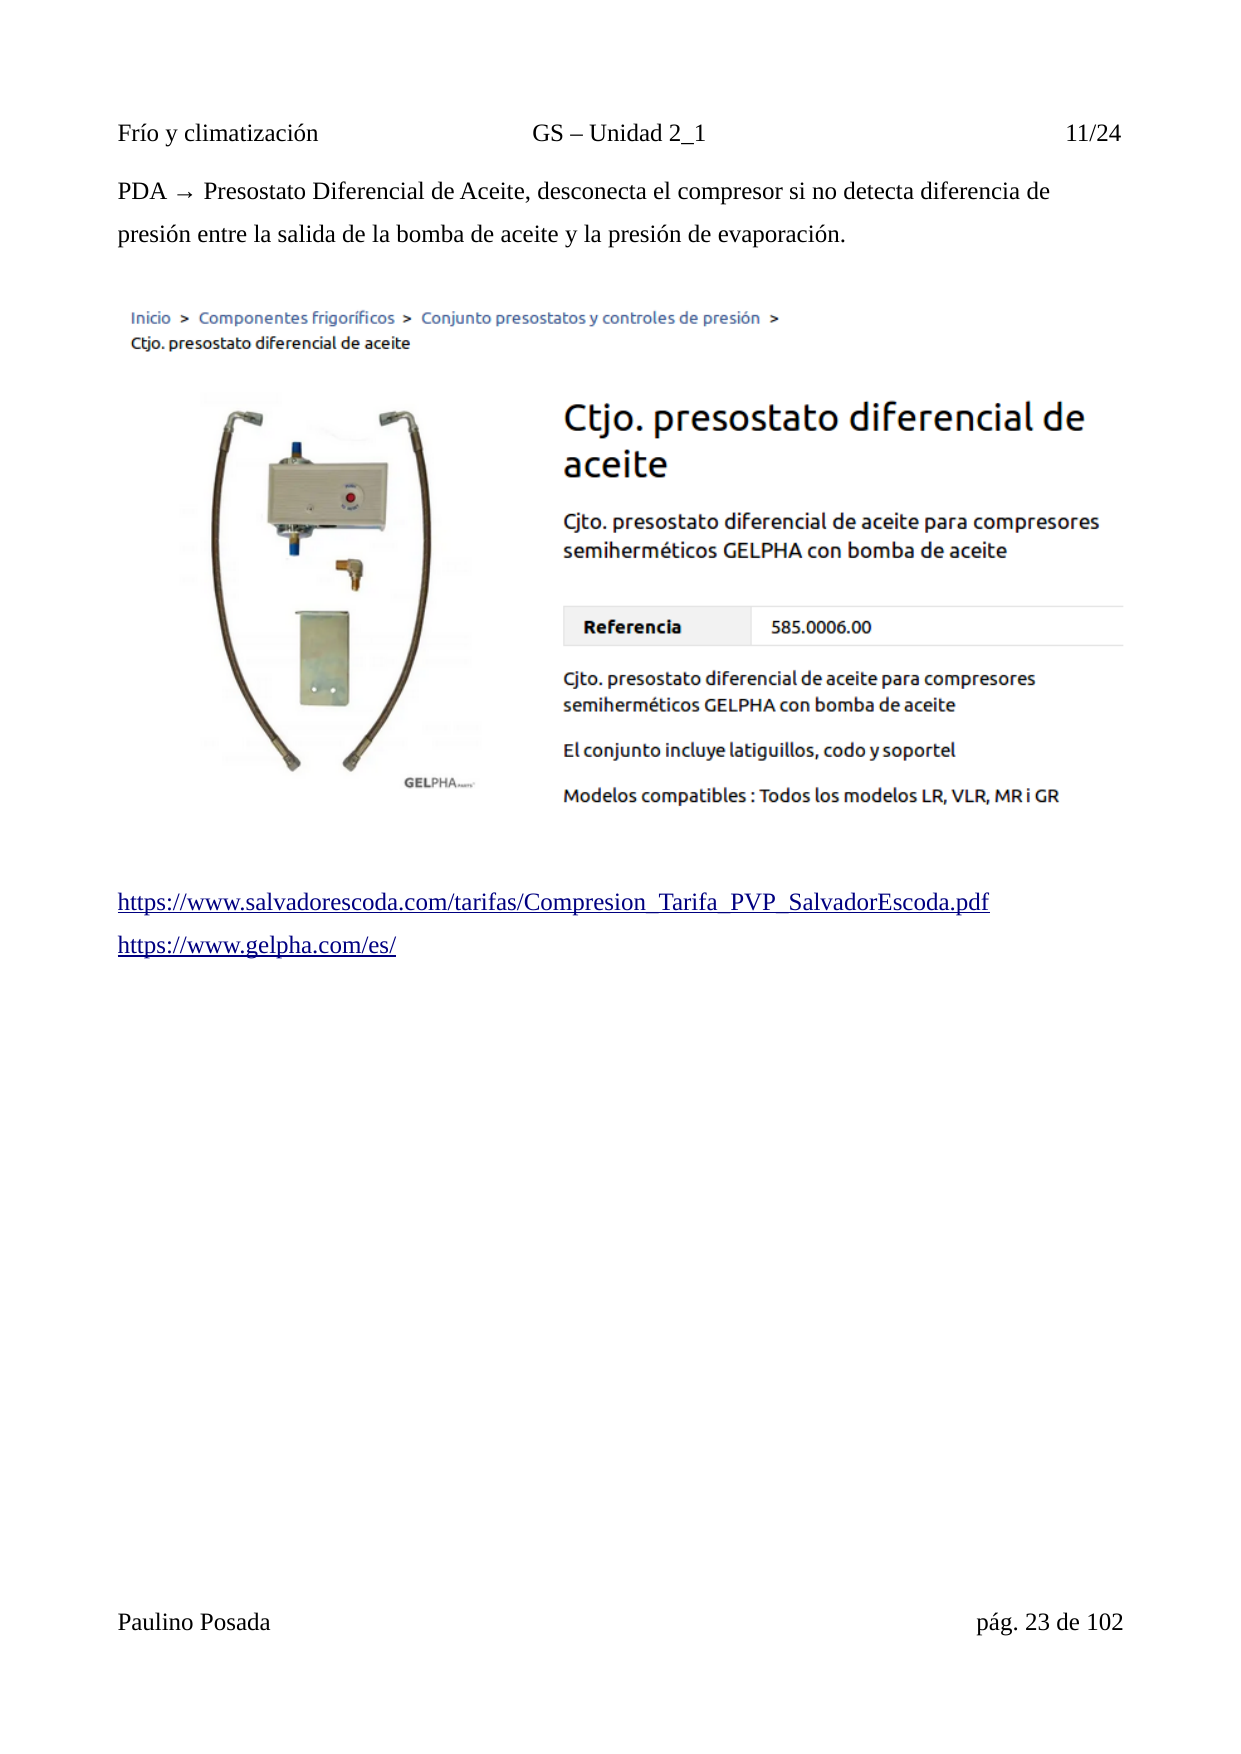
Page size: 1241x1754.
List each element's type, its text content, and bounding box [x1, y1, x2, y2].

picture [117, 305, 1124, 830]
text PDA → Presostato Diferencial de Aceite, desconecta el compresor si no detecta diferencia de presión entre la salida de la bomba de aceite y la presión de evaporación. [117, 176, 1123, 248]
text https://www.salvadorescoda.com/tarifas/Compresion_Tarifa_PVP_SalvadorEscoda.pdf [117, 887, 1123, 916]
text https://www.gelpha.com/es/ [117, 930, 1123, 959]
